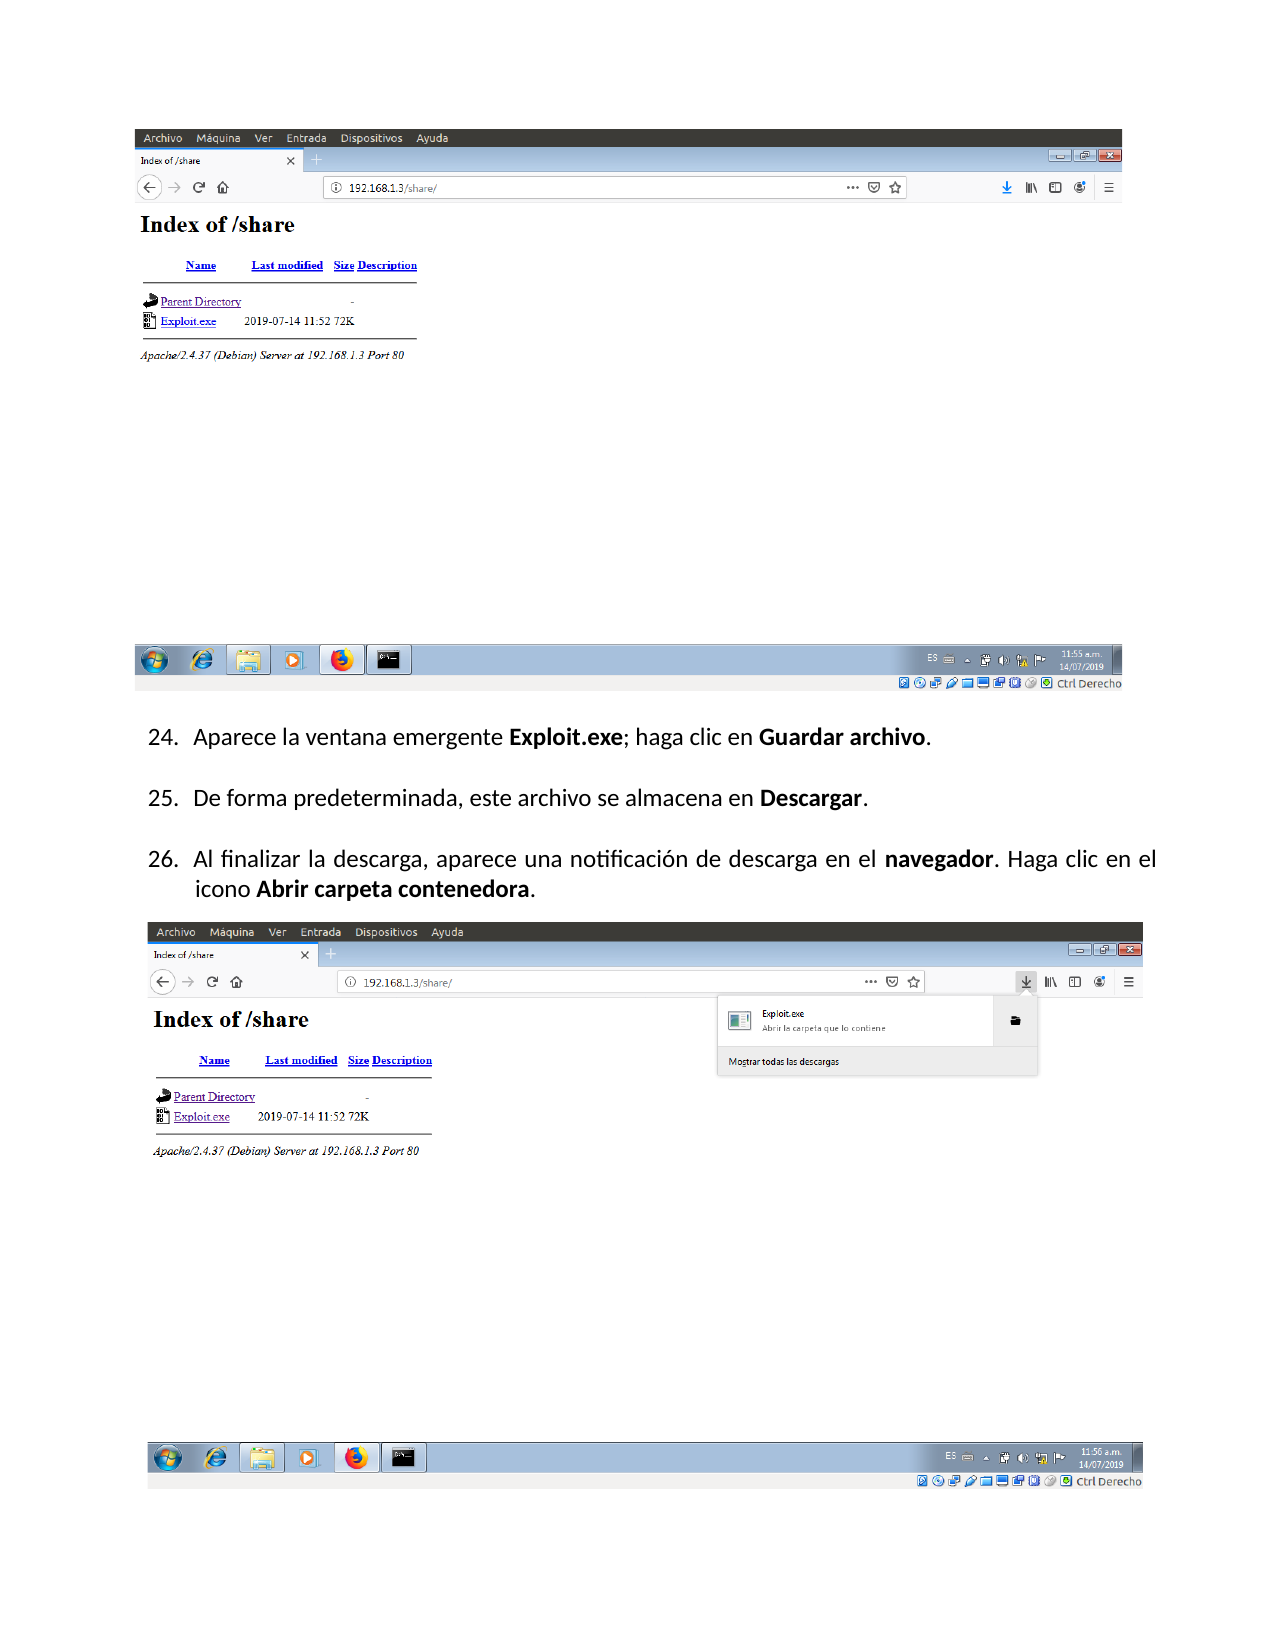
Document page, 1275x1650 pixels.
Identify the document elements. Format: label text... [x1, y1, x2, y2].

list De forma predeterminada, este archivo se almacena en Descargar. [148, 782, 1157, 812]
picture [134, 129, 1123, 691]
list Al finalizar la descarga, aparece una notificación de descarga en el navegador. Haga clic en el icono Abrir carpeta contenedora. [148, 843, 1157, 904]
picture [147, 922, 1143, 1489]
list Aparece la ventana emergente Exploit.exe; haga clic en Guardar archivo. [148, 721, 1157, 751]
